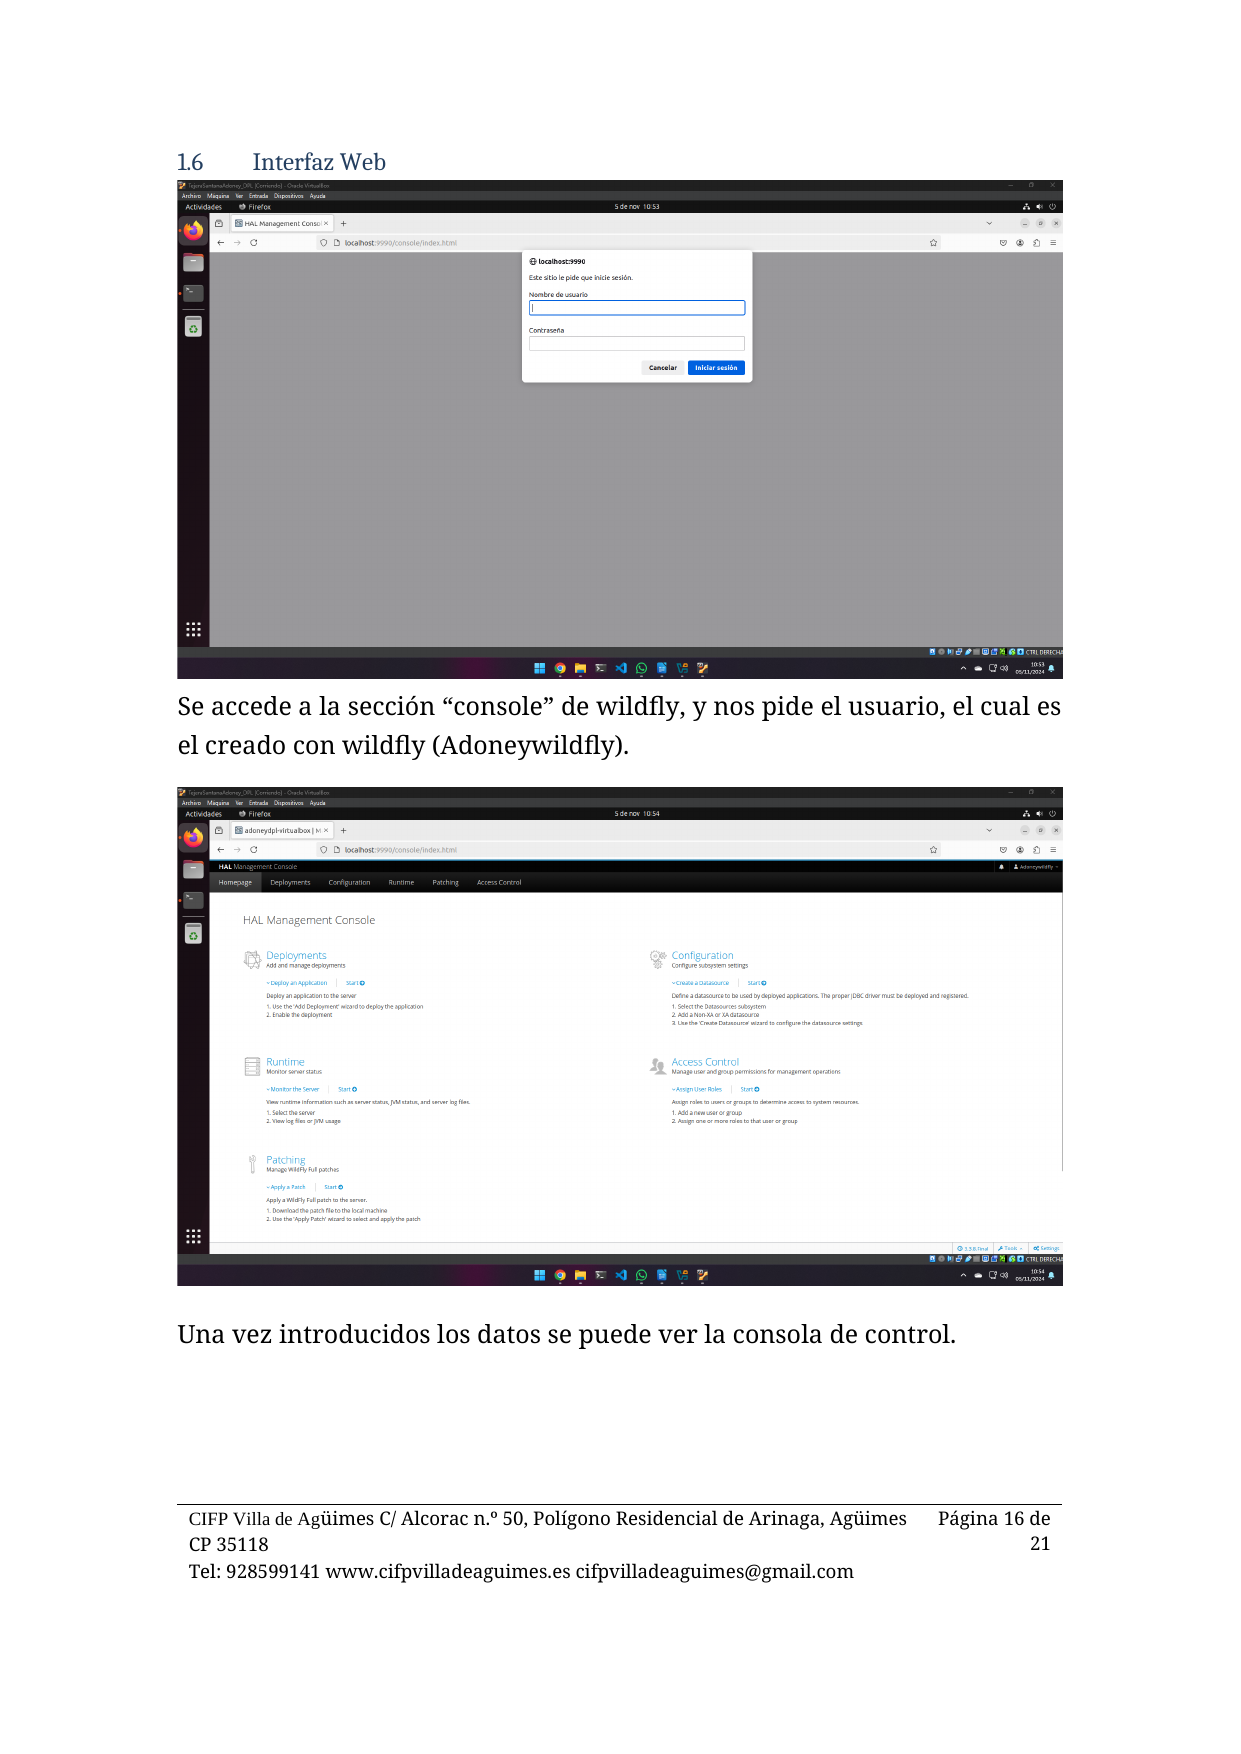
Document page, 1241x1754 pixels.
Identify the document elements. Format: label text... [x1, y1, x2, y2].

subtitle Interfaz Web [177, 148, 1063, 176]
picture [177, 787, 1063, 1286]
text Una vez introducidos los datos se puede ver la consola de control. [177, 1286, 1063, 1351]
picture [177, 180, 1063, 679]
text Se accede a la sección “console” de wildfly, y nos pide el usuario, el cual es el creado con wildfly (Adoneywildfly). [177, 679, 1063, 761]
